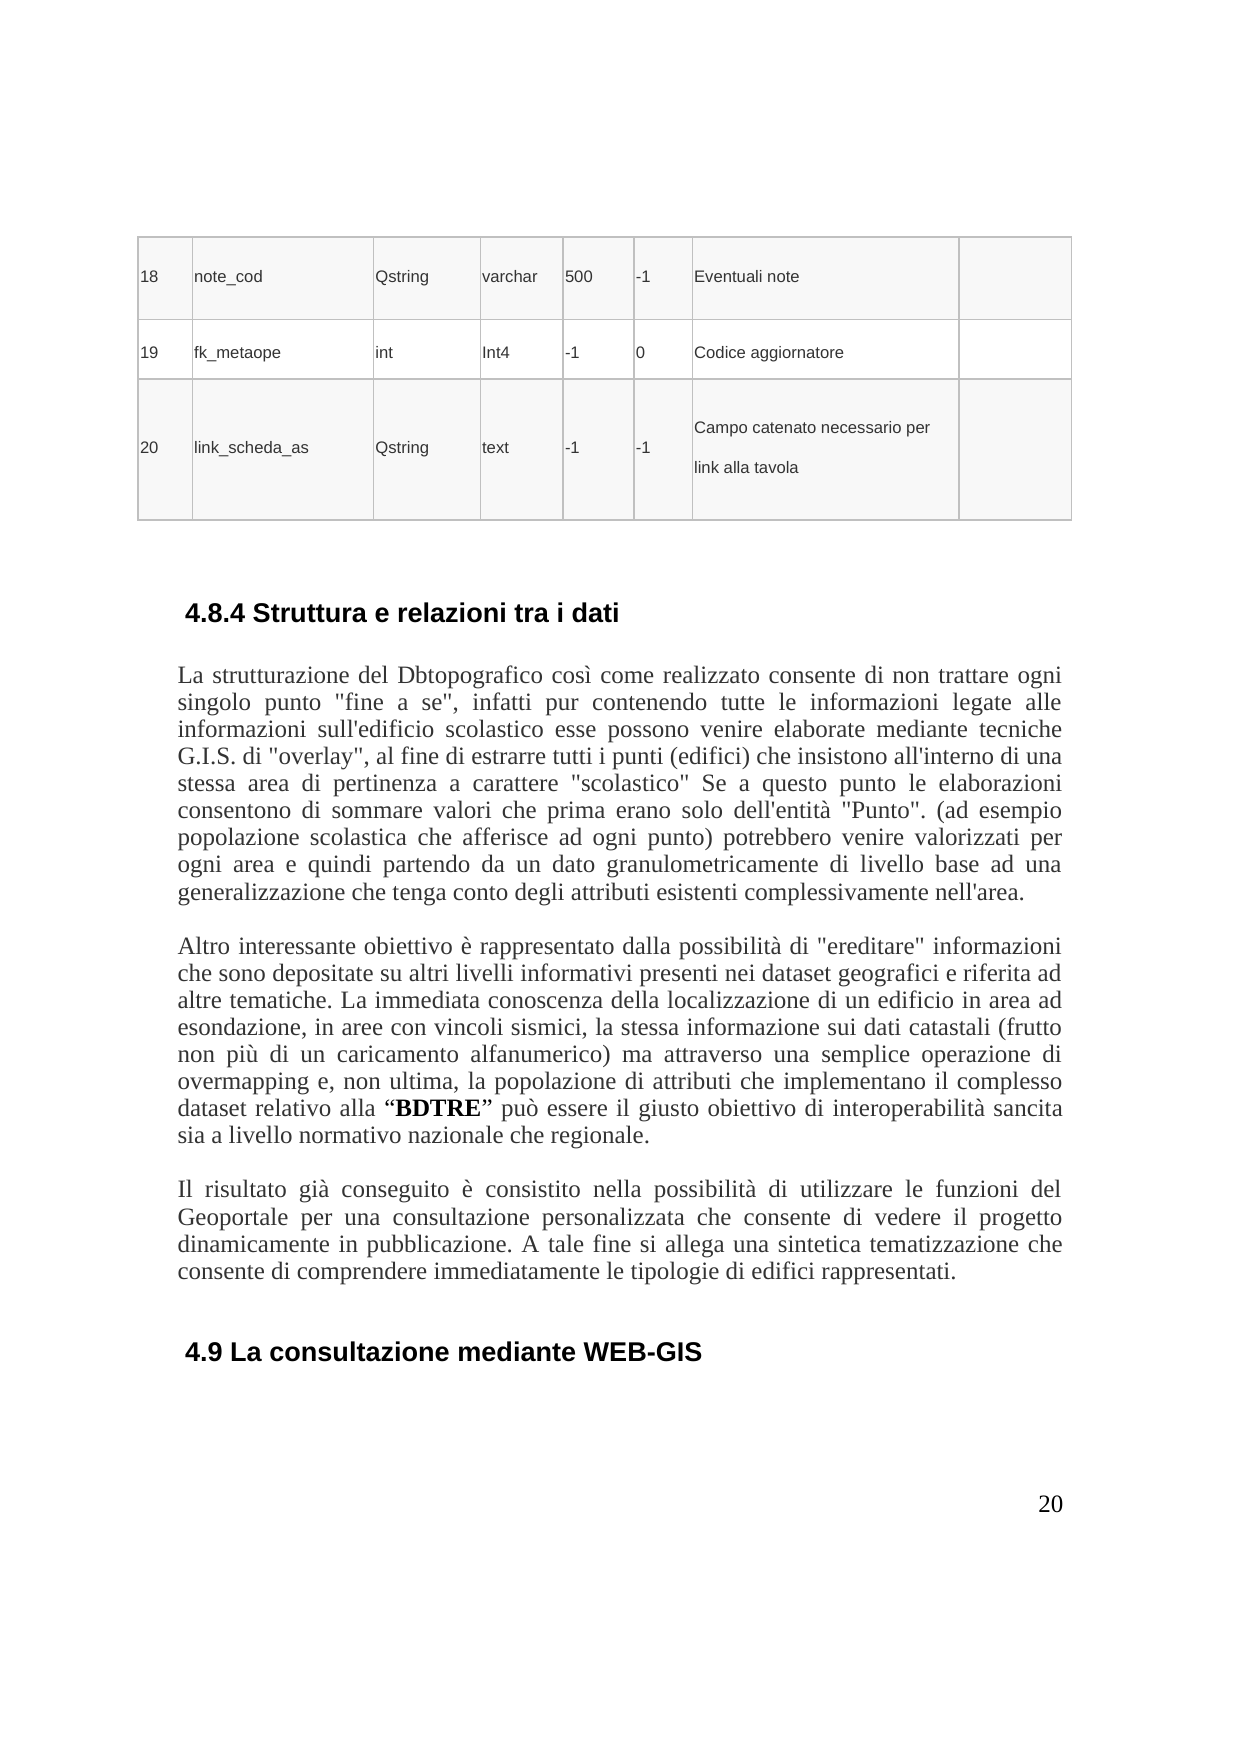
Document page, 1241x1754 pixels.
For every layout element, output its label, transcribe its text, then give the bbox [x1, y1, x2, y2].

table_cell -1 [564, 320, 633, 378]
table_cell note_cod [193, 238, 373, 319]
table_cell Eventuali note [693, 238, 958, 319]
table_cell -1 [635, 238, 692, 319]
table_cell text [481, 380, 562, 519]
text Il risultato già conseguito è consistito nella possibilità di utilizzare le funzioni del Geoportale per una consultazione personalizzata che consente di vedere il progetto dinamicamente in pubblicazione. A tale fine si allega una sintetica tematizzazione che consente di comprendere immediatamente le tipologie di edifici rappresentati. [177, 1176, 1063, 1284]
table_cell fk_metaope [193, 320, 373, 378]
table_cell Campo catenato necessario per link alla tavola [693, 380, 958, 519]
table_cell -1 [635, 380, 692, 519]
table_cell Qstring [374, 238, 480, 319]
table_cell Qstring [374, 380, 480, 519]
table_cell 0 [635, 320, 692, 378]
table_cell Int4 [481, 320, 562, 378]
table_cell varchar [481, 238, 562, 319]
table_cell 19 [139, 320, 192, 378]
table_cell [960, 380, 1071, 519]
table_cell int [374, 320, 480, 378]
text La strutturazione del Dbtopografico così come realizzato consente di non trattare ogni singolo punto "fine a se", infatti pur contenendo tutte le informazioni legate alle informazioni sull'edificio scolastico esse possono venire elaborate mediante tecniche G.I.S. di "overlay", al fine di estrarre tutti i punti (edifici) che insistono all'interno di una stessa area di pertinenza a carattere "scolastico" Se a questo punto le elaborazioni consentono di sommare valori che prima erano solo dell'entità "Punto". (ad esempio popolazione scolastica che afferisce ad ogni punto) potrebbero venire valorizzati per ogni area e quindi partendo da un dato granulometricamente di livello base ad una generalizzazione che tenga conto degli attributi esistenti complessivamente nell'area. [177, 662, 1063, 905]
table_cell 20 [139, 380, 192, 519]
subtitle Struttura e relazioni tra i dati [177, 597, 1063, 628]
table_cell Codice aggiornatore [693, 320, 958, 378]
subtitle La consultazione mediante WEB-GIS [177, 1336, 1063, 1367]
table_cell [960, 320, 1071, 378]
text Altro interessante obiettivo è rappresentato dalla possibilità di "ereditare" informazioni che sono depositate su altri livelli informativi presenti nei dataset geografici e riferita ad altre tematiche. La immediata conoscenza della localizzazione di un edificio in area ad esondazione, in aree con vincoli sismici, la stessa informazione sui dati catastali (frutto non più di un caricamento alfanumerico) ma attraverso una semplice operazione di overmapping e, non ultima, la popolazione di attributi che implementano il complesso dataset relativo alla “BDTRE” può essere il giusto obiettivo di interoperabilità sancita sia a livello normativo nazionale che regionale. [177, 932, 1063, 1149]
table_cell -1 [564, 380, 633, 519]
table_cell 500 [564, 238, 633, 319]
table_cell link_scheda_as [193, 380, 373, 519]
table_cell 18 [139, 238, 192, 319]
table_cell [960, 238, 1071, 319]
